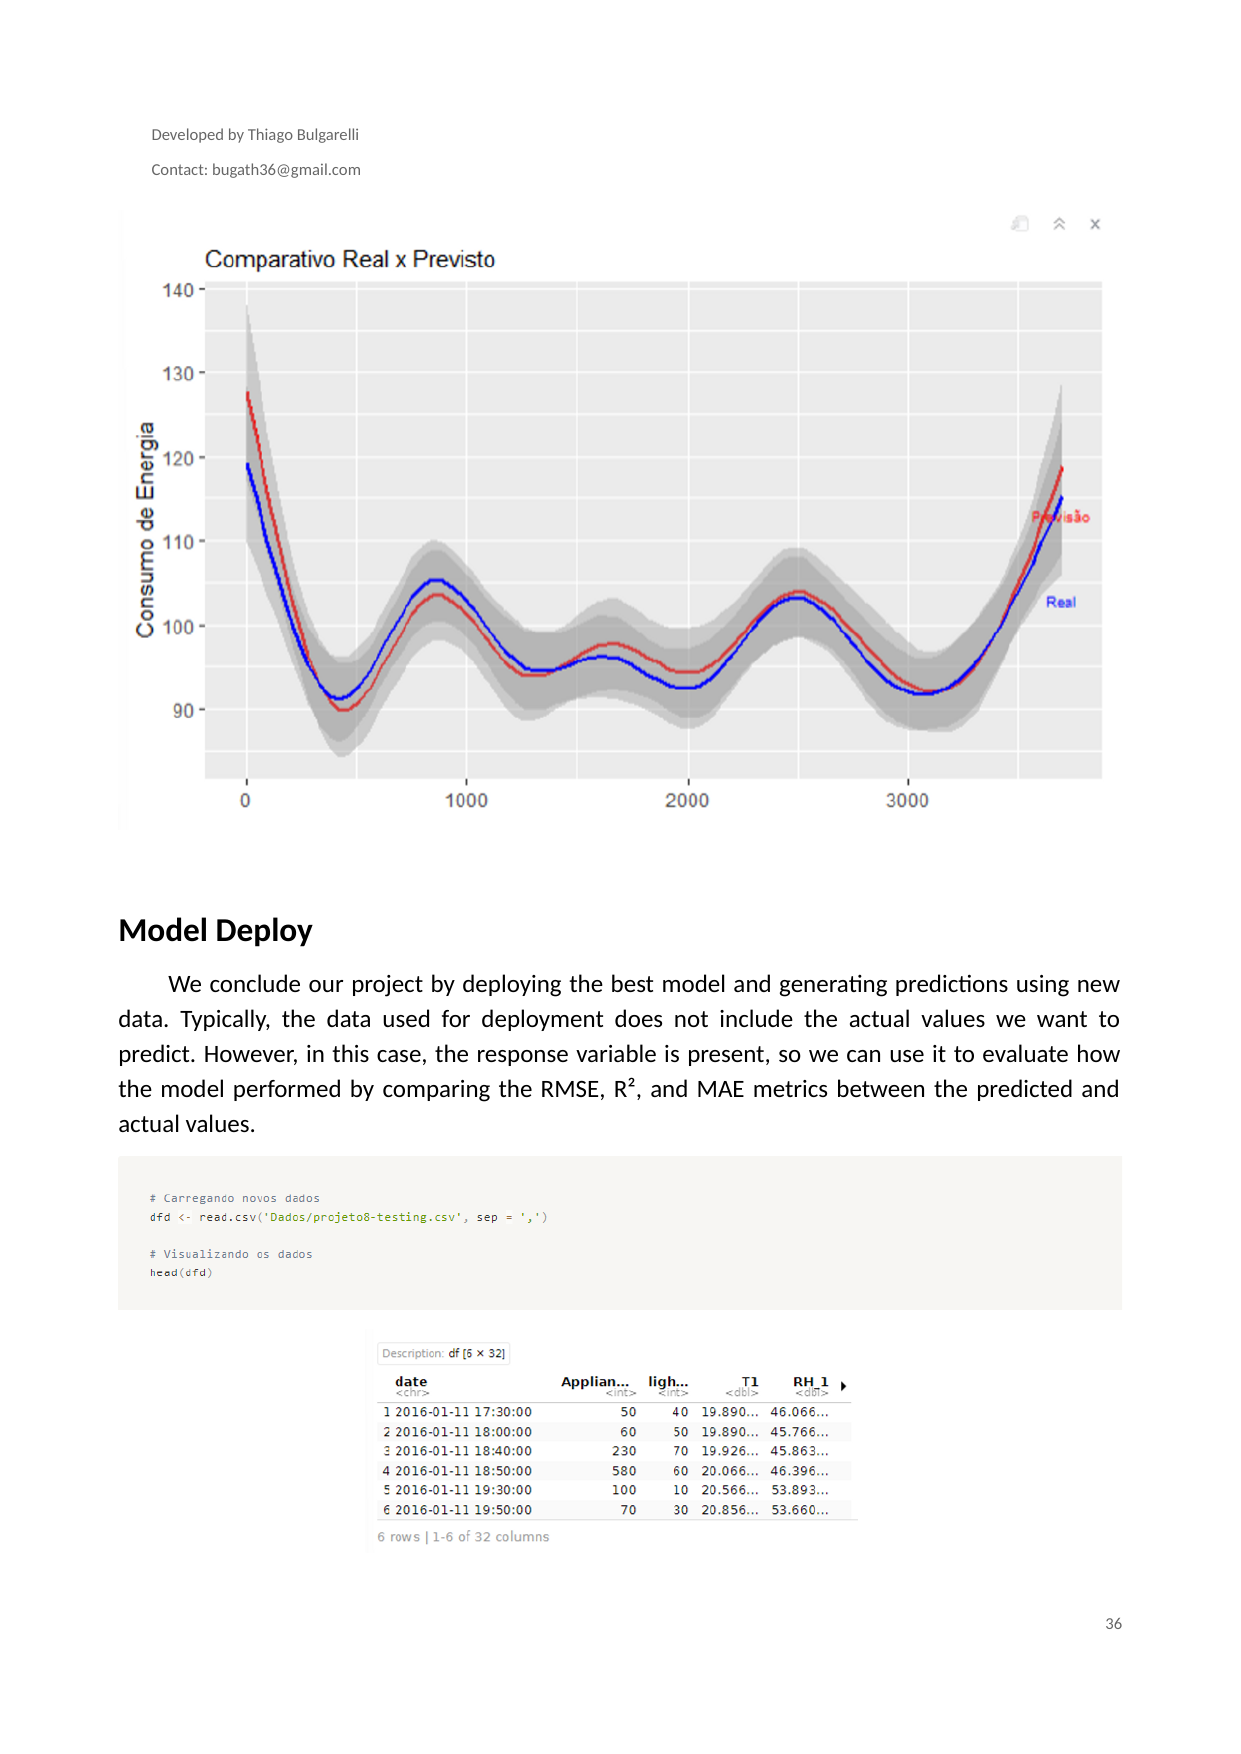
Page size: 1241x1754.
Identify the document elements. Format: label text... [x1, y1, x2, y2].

picture [118, 210, 1123, 830]
picture [118, 1156, 1123, 1310]
text We conclude our project by deploying the best model and generating predictions using new data. Typically, the data used for deployment does not include the actual values we want to predict. However, in this case, the response variable is present, so we can use it to evaluate how the model performed by comparing the RMSE, R², and MAE metrics between the predicted and actual values. [118, 968, 1122, 1139]
subtitle Model Deploy [118, 909, 1122, 950]
picture [364, 1328, 876, 1554]
